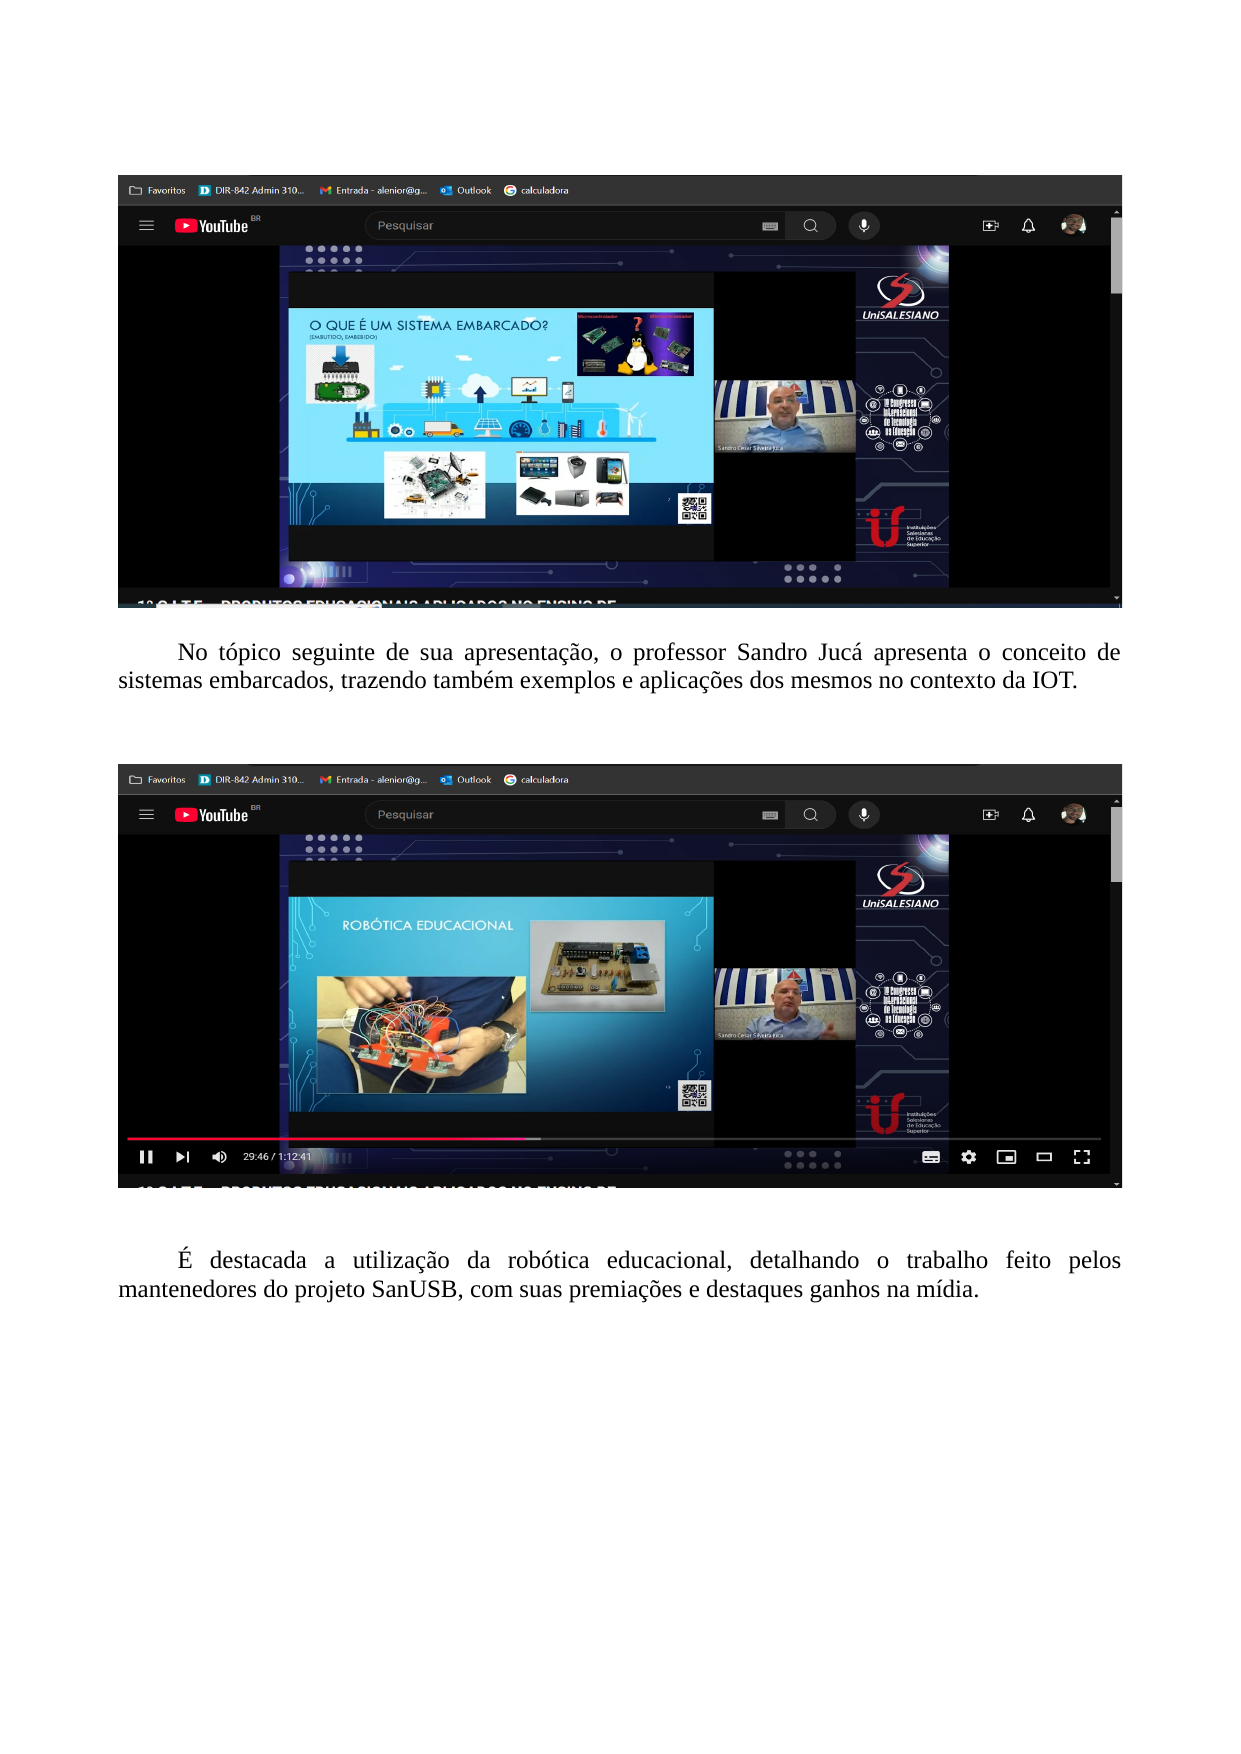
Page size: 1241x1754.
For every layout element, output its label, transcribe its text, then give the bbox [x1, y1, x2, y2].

picture [118, 764, 1123, 1188]
text No tópico seguinte de sua apresentação, o professor Sandro Jucá apresenta o conceito de sistemas embarcados, trazendo também exemplos e aplicações dos mesmos no contexto da IOT. [118, 637, 1122, 694]
picture [118, 175, 1123, 608]
text É destacada a utilização da robótica educacional, detalhando o trabalho feito pelos mantenedores do projeto SanUSB, com suas premiações e destaques ganhos na mídia. [118, 1245, 1122, 1303]
